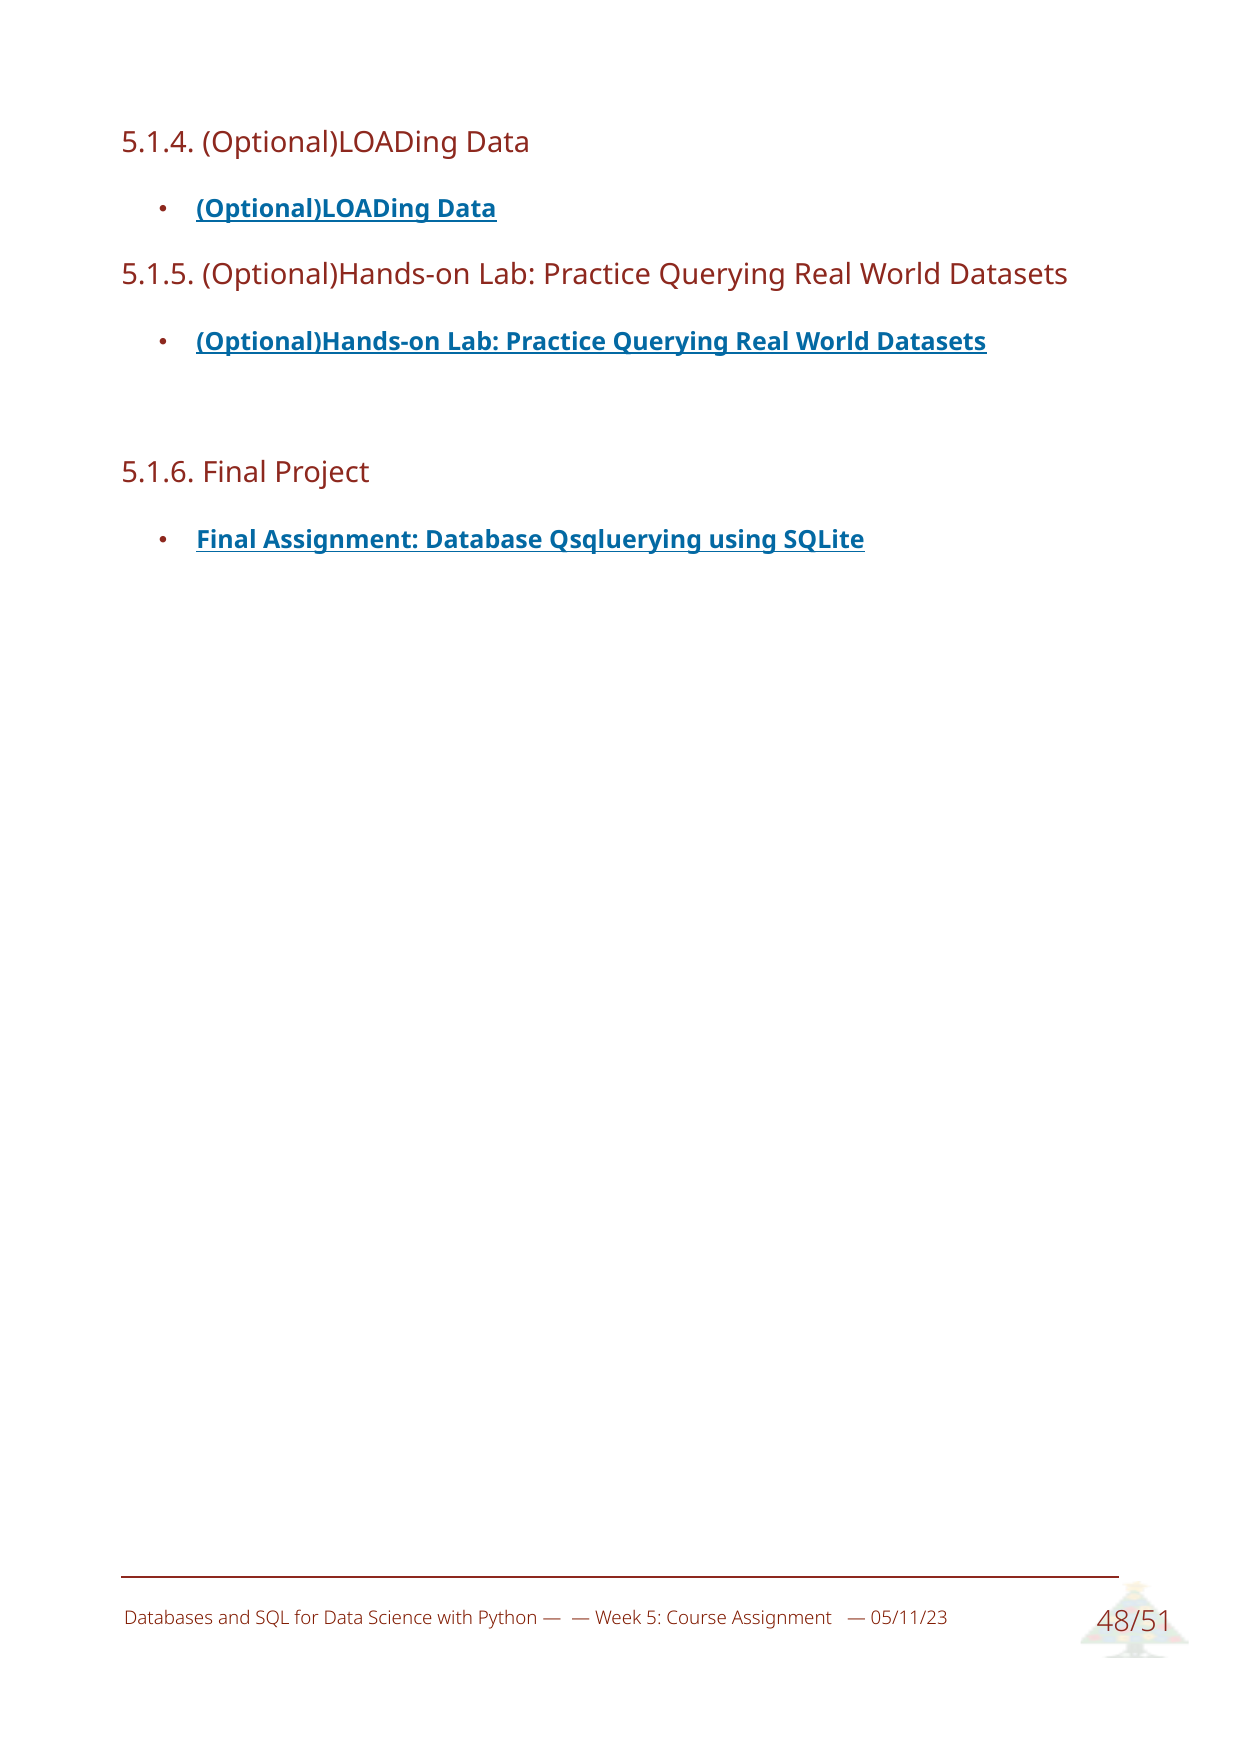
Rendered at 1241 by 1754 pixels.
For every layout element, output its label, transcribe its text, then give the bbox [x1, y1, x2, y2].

subtitle (Optional)Hands-on Lab: Practice Querying Real World Datasets [121, 253, 1119, 293]
subtitle Final Project [121, 452, 1119, 491]
list (Optional)Hands-on Lab: Practice Querying Real World Datasets [158, 323, 1119, 357]
list Final Assignment: Database Qsqluerying using SQLite [158, 522, 1119, 556]
list (Optional)LOADing Data [158, 191, 1119, 225]
subtitle (Optional)LOADing Data [121, 121, 1119, 161]
